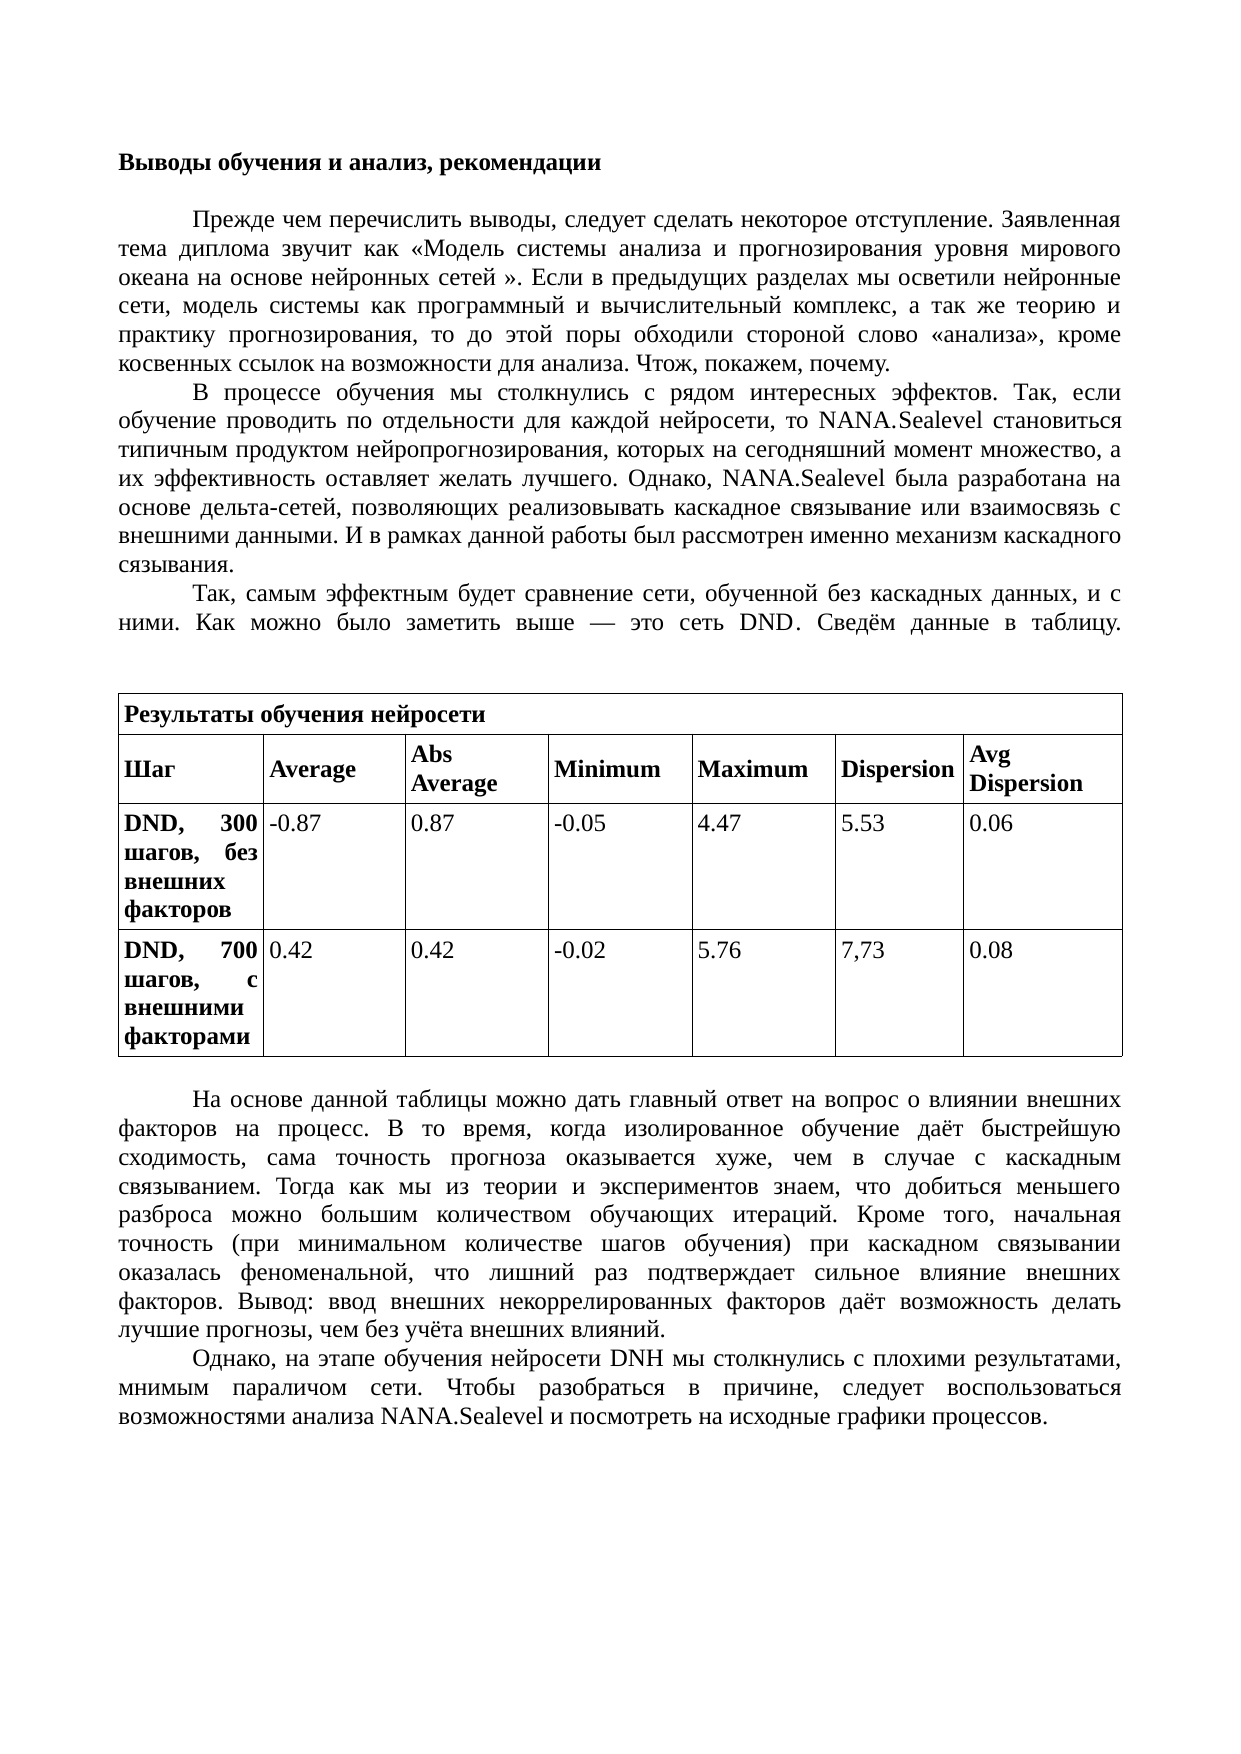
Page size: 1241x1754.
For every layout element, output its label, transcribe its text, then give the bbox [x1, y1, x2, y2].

table_cell 0,42 [406, 930, 548, 1056]
table_cell DND, 300 шагов, без внешних факторов [119, 804, 263, 929]
table_cell DND, 700 шагов, с внешними факторами [119, 930, 263, 1056]
table_cell -0,05 [549, 804, 692, 929]
table_cell 0,06 [964, 804, 1122, 929]
table_cell 0,87 [406, 804, 548, 929]
table_cell 4,47 [693, 804, 835, 929]
table_cell -0,87 [264, 804, 405, 929]
table_cell 7,73 [836, 930, 963, 1056]
table_cell Maximum [693, 735, 835, 802]
text В процессе обучения мы столкнулись с рядом интересных эффектов. Так, если обучение проводить по отдельности для каждой нейросети, то NANA.Sealevel становиться типичным продуктом нейропрогнозирования, которых на сегодняшний момент множество, а их эффективность оставляет желать лучшего. Однако, NANA.Sealevel была разработана на основе дельта-сетей, позволяющих реализовывать каскадное связывание или взаимосвязь с внешними данными. И в рамках данной работы был рассмотрен именно механизм каскадного сязывания. [118, 377, 1122, 578]
text Выводы обучения и анализ, рекомендации [118, 118, 1122, 176]
table_header Результаты обучения нейросети [119, 694, 1122, 733]
table_cell Шаг [119, 735, 263, 802]
table_cell 0,08 [964, 930, 1122, 1056]
table_cell Minimum [549, 735, 692, 802]
table_cell Avg Dispersion [964, 735, 1122, 802]
table_cell Abs Average [406, 735, 548, 802]
table_cell 5,76 [693, 930, 835, 1056]
table_cell Average [264, 735, 405, 802]
text Прежде чем перечислить выводы, следует сделать некоторое отступление. Заявленная тема диплома звучит как «Модель системы анализа и прогнозирования уровня мирового океана на основе нейронных сетей ». Если в предыдущих разделах мы осветили нейронные сети, модель системы как программный и вычислительный комплекс, а так же теорию и практику прогнозирования, то до этой поры обходили стороной слово «анализа», кроме косвенных ссылок на возможности для анализа. Чтож, покажем, почему. [118, 204, 1122, 377]
table_cell 5,53 [836, 804, 963, 929]
table_cell -0,02 [549, 930, 692, 1056]
table_cell Dispersion [836, 735, 963, 802]
text На основе данной таблицы можно дать главный ответ на вопрос о влиянии внешних факторов на процесс. В то время, когда изолированное обучение даёт быстрейшую сходимость, сама точность прогноза оказывается хуже, чем в случае с каскадным связыванием. Тогда как мы из теории и экспериментов знаем, что добиться меньшего разброса можно большим количеством обучающих итераций. Кроме того, начальная точность (при минимальном количестве шагов обучения) при каскадном связывании оказалась феноменальной, что лишний раз подтверждает сильное влияние внешних факторов. Вывод: ввод внешних некоррелированных факторов даёт возможность делать лучшие прогнозы, чем без учёта внешних влияний. [118, 1084, 1122, 1343]
table_cell 0,42 [264, 930, 405, 1056]
text Так, самым эффектным будет сравнение сети, обученной без каскадных данных, и с ними. Как можно было заметить выше — это сеть DND. Сведём данные в таблицу. [118, 578, 1122, 664]
text Однако, на этапе обучения нейросети DNH мы столкнулись с плохими результатами, мнимым параличом сети. Чтобы разобраться в причине, следует воспользоваться возможностями анализа NANA.Sealevel и посмотреть на исходные графики процессов. [118, 1343, 1122, 1429]
